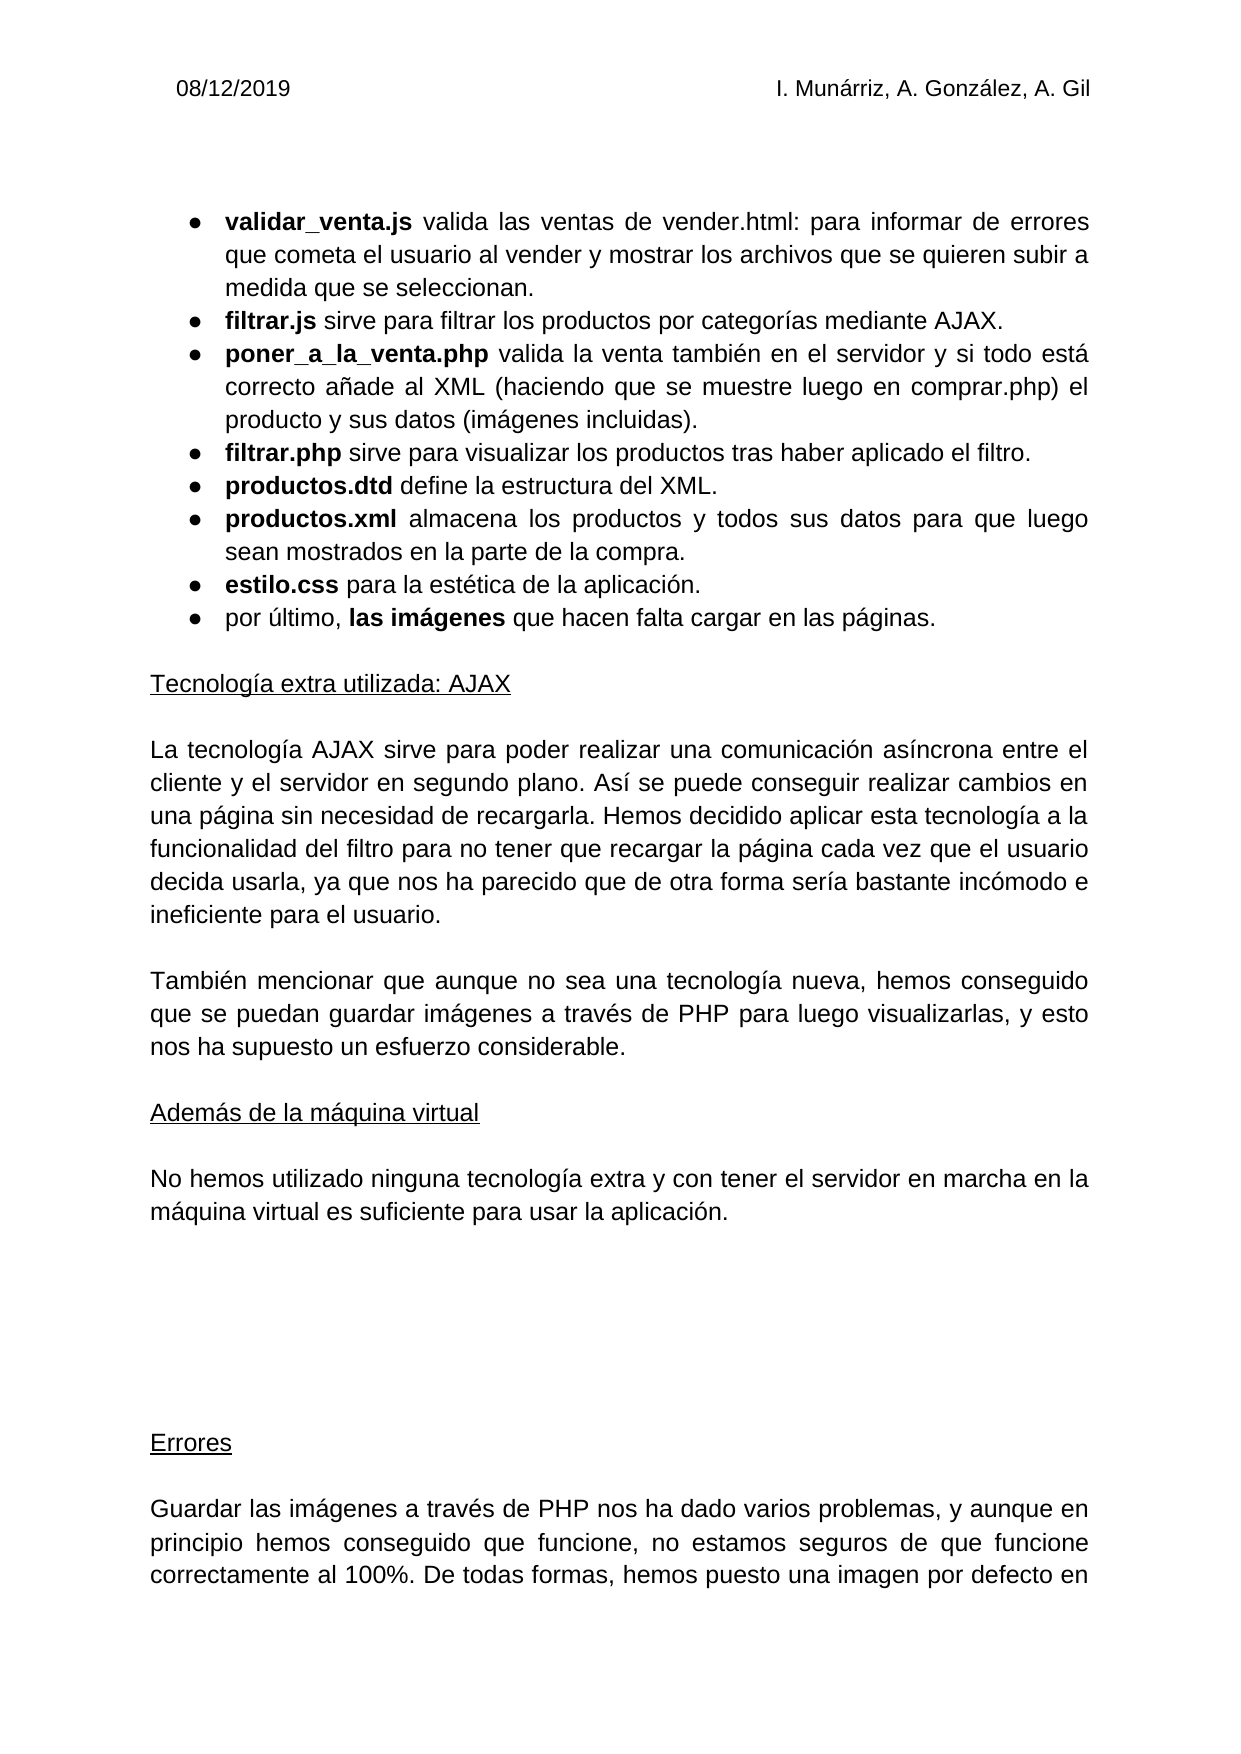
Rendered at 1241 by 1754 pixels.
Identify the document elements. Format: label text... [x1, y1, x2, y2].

text No hemos utilizado ninguna tecnología extra y con tener el servidor en marcha en la máquina virtual es suficiente para usar la aplicación. [150, 1164, 1090, 1226]
text La tecnología AJAX sirve para poder realizar una comunicación asíncrona entre el cliente y el servidor en segundo plano. Así se puede conseguir realizar cambios en una página sin necesidad de recargarla. Hemos decidido aplicar esta tecnología a la funcionalidad del filtro para no tener que recargar la página cada vez que el usuario decida usarla, ya que nos ha parecido que de otra forma sería bastante incómodo e ineficiente para el usuario. [150, 735, 1090, 929]
list estilo.css para la estética de la aplicación. [187, 570, 1090, 599]
list por último, las imágenes que hacen falta cargar en las páginas. [187, 603, 1090, 632]
list validar_venta.js valida las ventas de vender.html: para informar de errores que cometa el usuario al vender y mostrar los archivos que se quieren subir a medida que se seleccionan. [187, 207, 1090, 301]
list poner_a_la_venta.php valida la venta también en el servidor y si todo está correcto añade al XML (haciendo que se muestre luego en comprar.php) el producto y sus datos (imágenes incluidas). [187, 339, 1090, 433]
text Guardar las imágenes a través de PHP nos ha dado varios problemas, y aunque en principio hemos conseguido que funcione, no estamos seguros de que funcione correctamente al 100%. De todas formas, hemos puesto una imagen por defecto en [150, 1494, 1090, 1589]
text También mencionar que aunque no sea una tecnología nueva, hemos conseguido que se puedan guardar imágenes a través de PHP para luego visualizarlas, y esto nos ha supuesto un esfuerzo considerable. [150, 966, 1090, 1061]
text Errores [150, 1428, 1090, 1457]
list filtrar.php sirve para visualizar los productos tras haber aplicado el filtro. [187, 438, 1090, 467]
text Además de la máquina virtual [150, 1098, 1090, 1127]
text Tecnología extra utilizada: AJAX [150, 669, 1090, 698]
list filtrar.js sirve para filtrar los productos por categorías mediante AJAX. [187, 306, 1090, 334]
list productos.xml almacena los productos y todos sus datos para que luego sean mostrados en la parte de la compra. [187, 504, 1090, 566]
list productos.dtd define la estructura del XML. [187, 471, 1090, 499]
